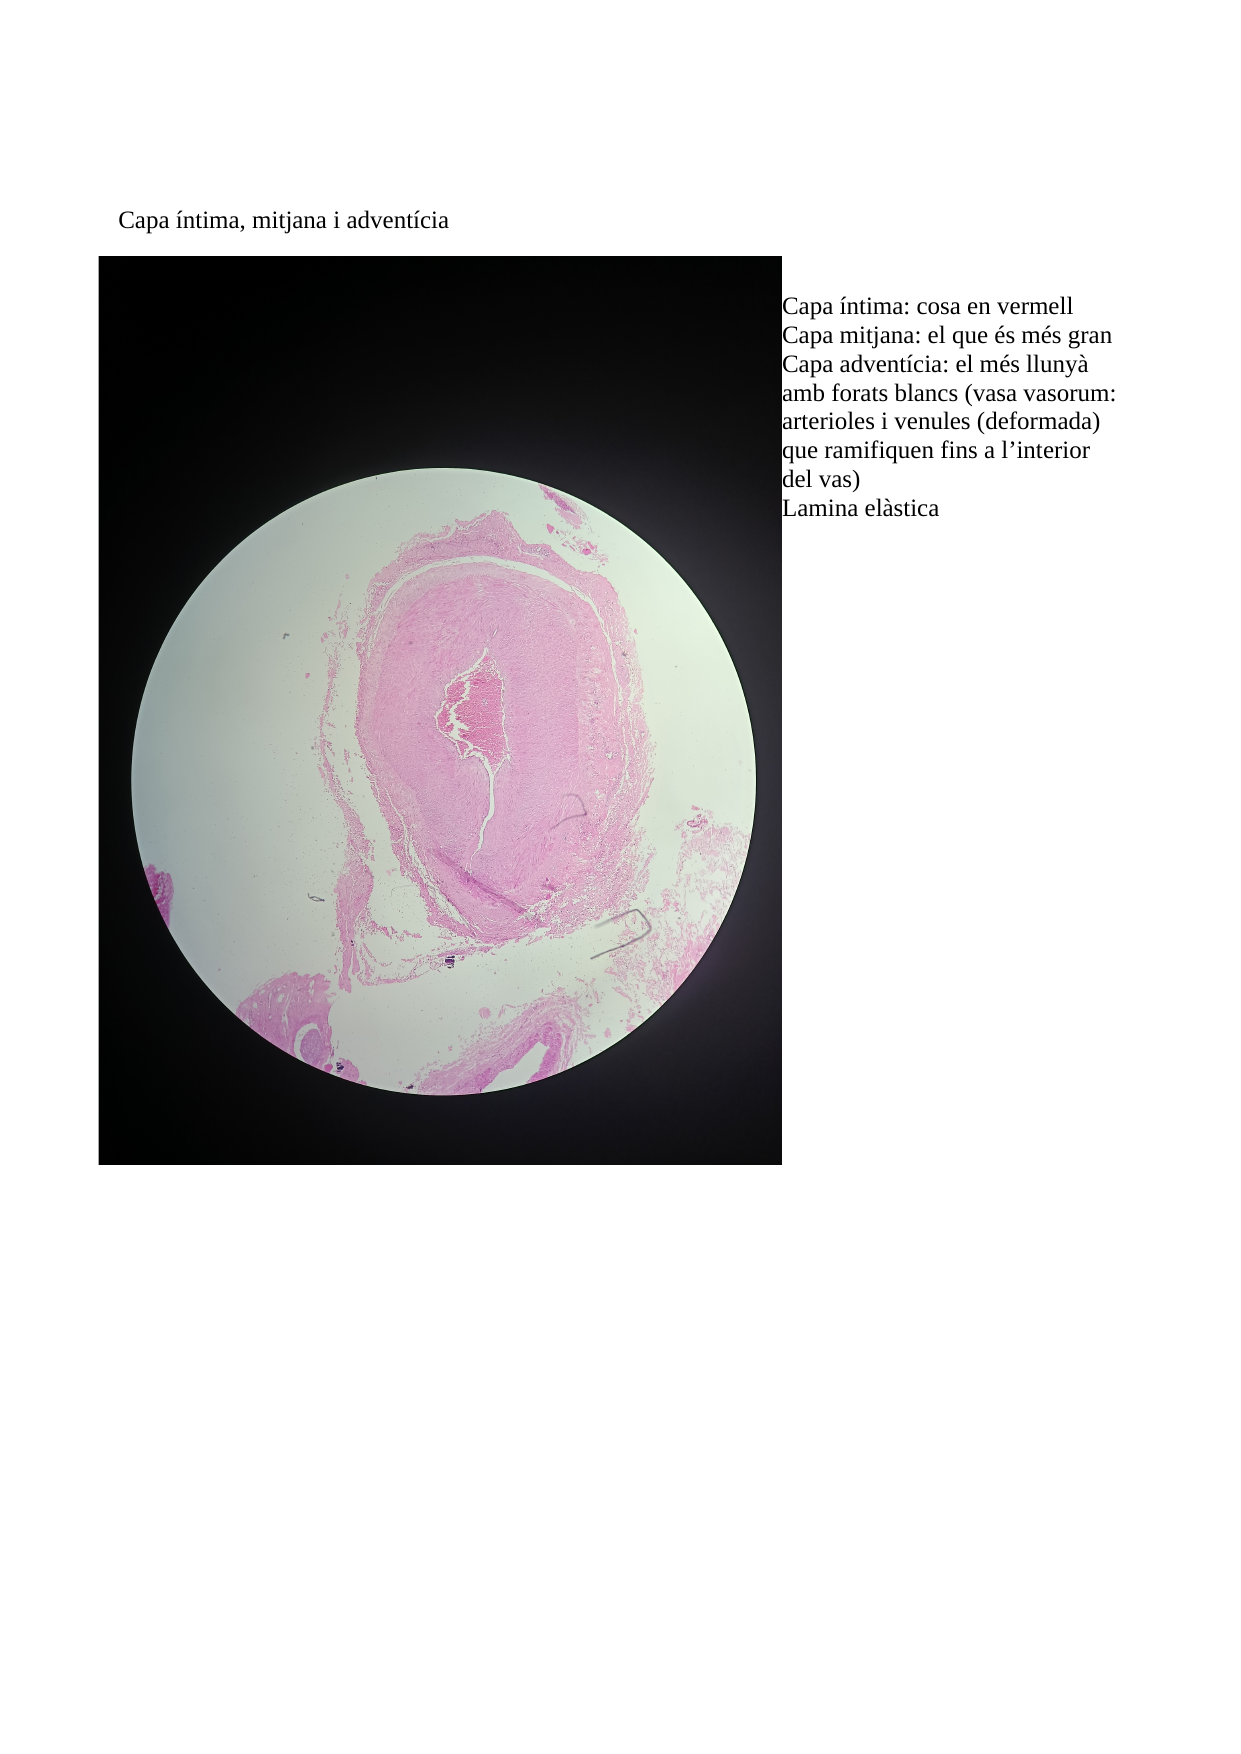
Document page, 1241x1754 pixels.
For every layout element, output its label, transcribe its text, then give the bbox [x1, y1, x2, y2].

text Lamina elàstica [782, 493, 1122, 521]
text Capa mitjana: el que és més gran [782, 320, 1122, 349]
text Capa íntima: cosa en vermell [782, 291, 1122, 320]
text Capa adventícia: el més llunyà amb forats blancs (vasa vasorum: arterioles i venules (deformada) que ramifiquen fins a l’interior del vas) [782, 349, 1122, 493]
text Capa íntima, mitjana i adventícia [118, 205, 1122, 234]
picture [98, 256, 782, 1165]
